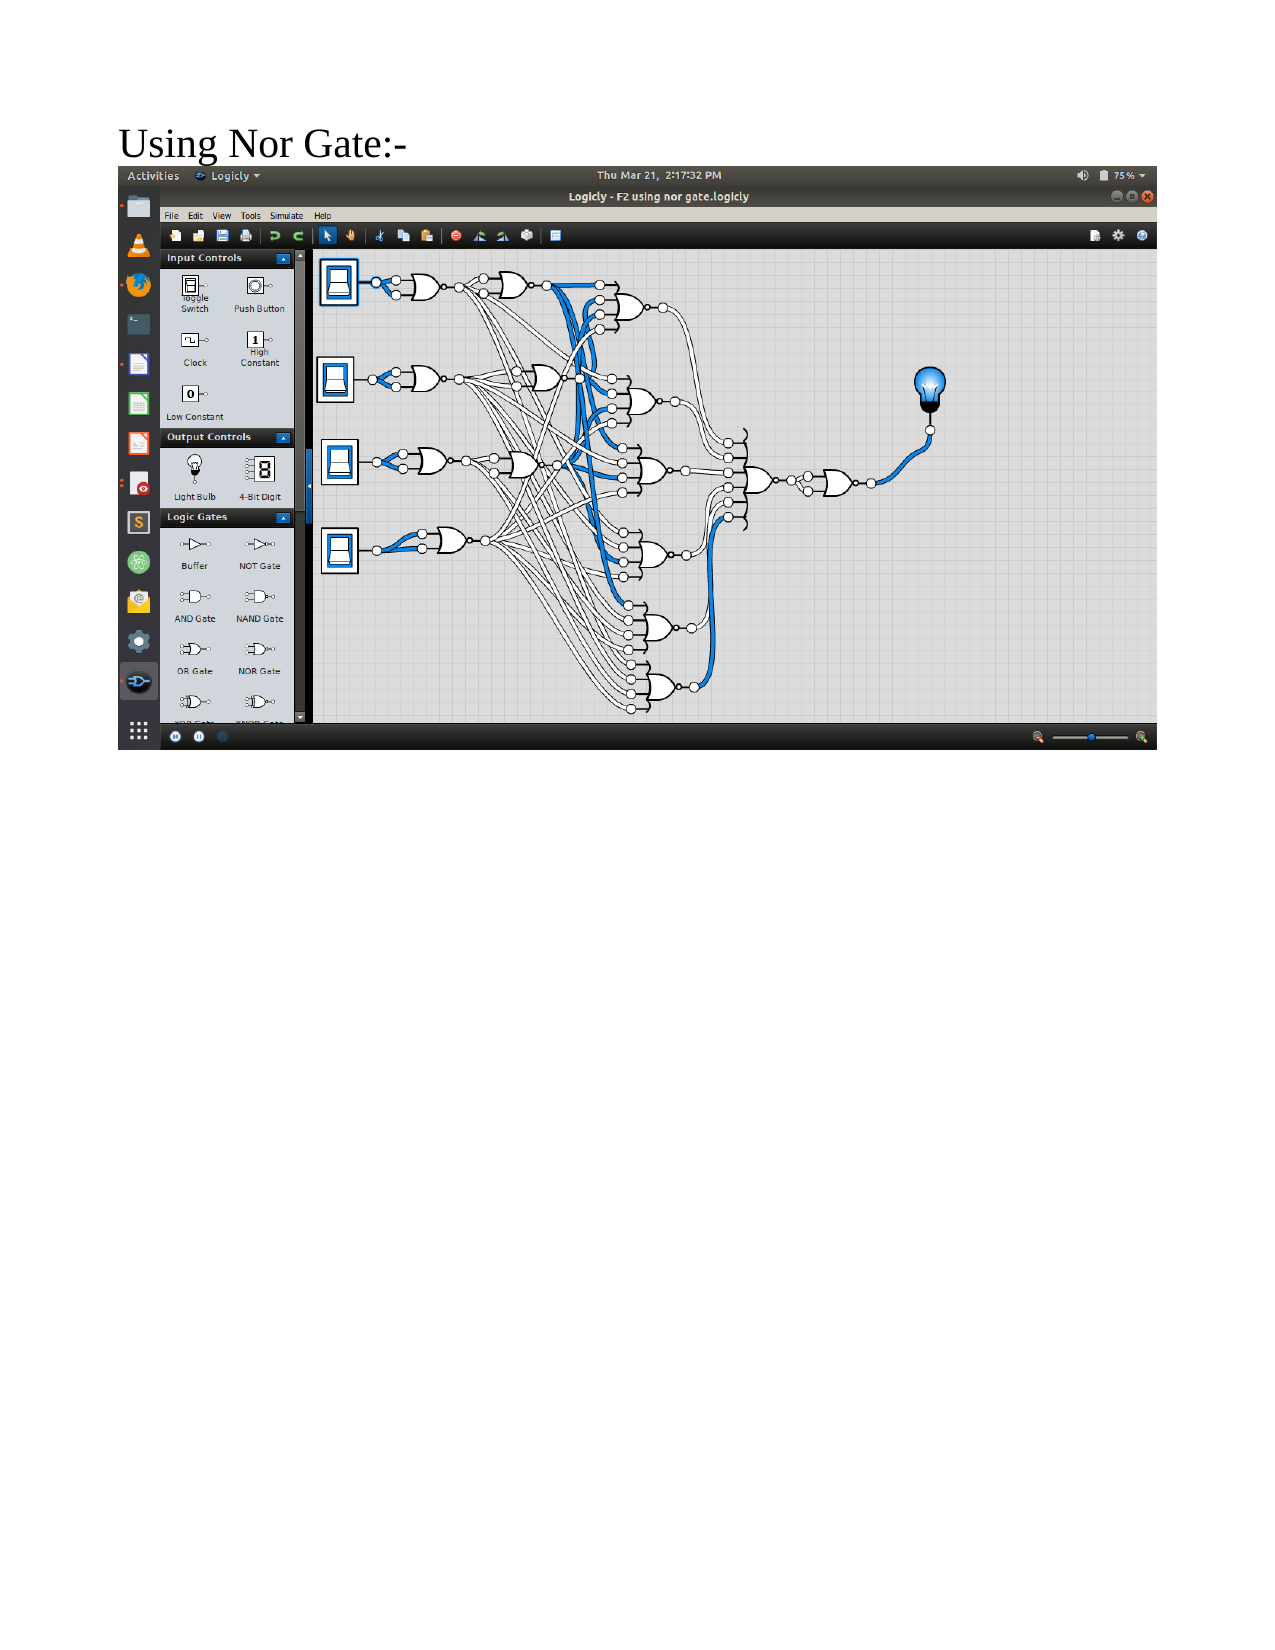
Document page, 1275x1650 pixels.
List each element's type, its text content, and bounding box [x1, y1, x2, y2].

text Using Nor Gate:- [118, 118, 1157, 166]
picture [118, 166, 1157, 750]
